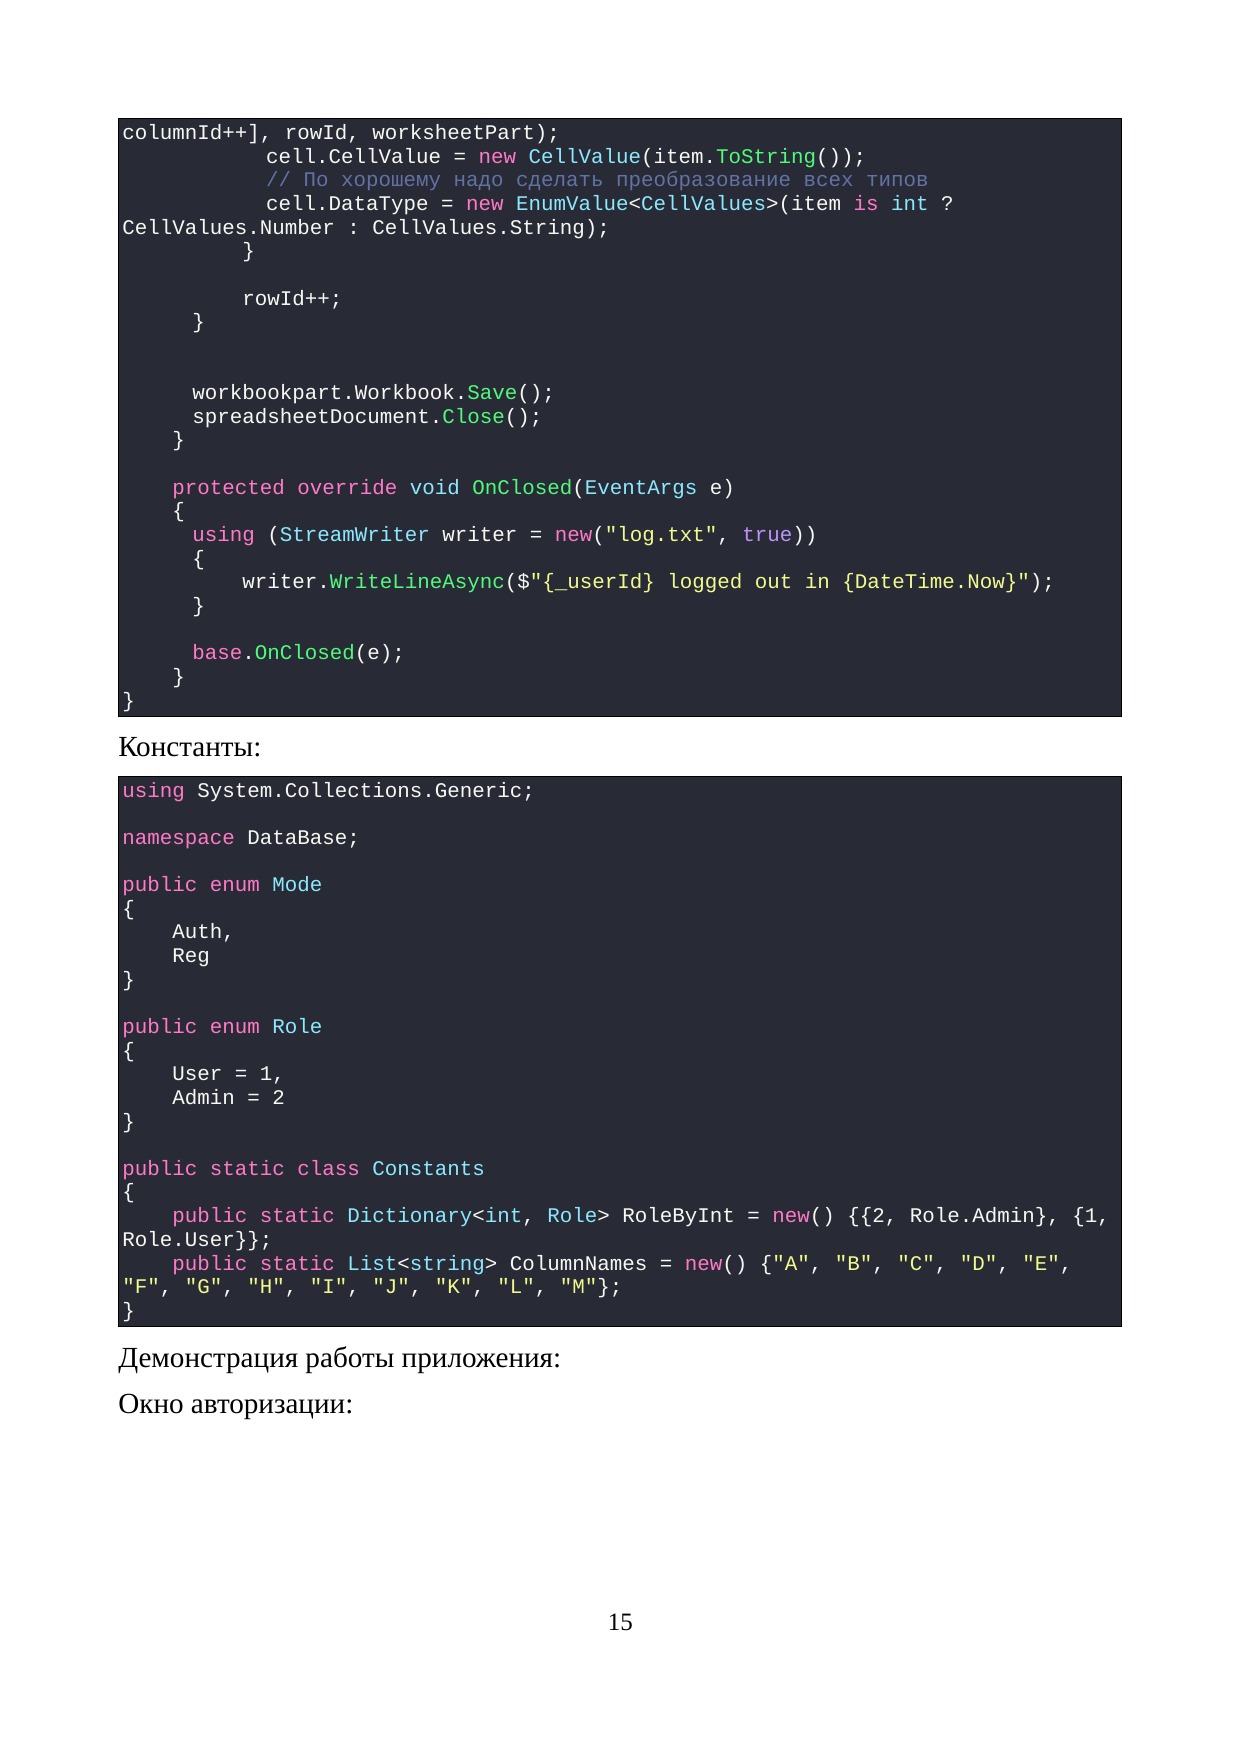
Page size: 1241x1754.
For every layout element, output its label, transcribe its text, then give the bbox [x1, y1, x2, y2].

text cell.DataType = new EnumValue<CellValues>(item is int ? CellValues.Number : CellValues.String); [119, 189, 1121, 236]
text Reg [119, 941, 1121, 965]
text base.OnClosed(e); [119, 638, 1121, 662]
text public static List<string> ColumnNames = new() {"A", "B", "C", "D", "E", "F", "G", "H", "I", "J", "K", "L", "M"}; [119, 1248, 1121, 1296]
text Auth, [119, 917, 1121, 941]
text { [119, 544, 1121, 567]
text using System.Collections.Generic; [119, 777, 1121, 799]
text protected override void OnClosed(EventArgs e) [119, 473, 1121, 496]
text } [119, 426, 1121, 449]
text namespace DataBase; [119, 823, 1121, 847]
text using (StreamWriter writer = new("log.txt", true)) [119, 520, 1121, 544]
text public enum Role [119, 1012, 1121, 1036]
text } [119, 1107, 1121, 1130]
text } [119, 662, 1121, 686]
text columnId++], rowId, worksheetPart); [119, 119, 1121, 142]
text public enum Mode [119, 870, 1121, 894]
text } [119, 686, 1121, 716]
text Демонстрация работы приложения: [118, 1340, 1122, 1373]
text writer.WriteLineAsync($"{_userId} logged out in {DateTime.Now}"); [119, 567, 1121, 591]
text workbookpart.Workbook.Save(); [119, 378, 1121, 402]
text { [119, 496, 1121, 520]
text { [119, 1036, 1121, 1059]
text Admin = 2 [119, 1083, 1121, 1107]
text Окно авторизации: [118, 1386, 1122, 1419]
text { [119, 894, 1121, 917]
text spreadsheetDocument.Close(); [119, 402, 1121, 426]
text } [119, 307, 1121, 331]
text } [119, 1296, 1121, 1326]
text } [119, 236, 1121, 260]
text Константы: [118, 729, 1122, 763]
text rowId++; [119, 284, 1121, 307]
text // По хорошему надо сделать преобразование всех типов [119, 165, 1121, 189]
text { [119, 1178, 1121, 1201]
text User = 1, [119, 1059, 1121, 1083]
text } [119, 591, 1121, 615]
text public static Dictionary<int, Role> RoleByInt = new() {{2, Role.Admin}, {1, Role.User}}; [119, 1201, 1121, 1248]
text } [119, 965, 1121, 988]
text public static class Constants [119, 1154, 1121, 1178]
text cell.CellValue = new CellValue(item.ToString()); [119, 142, 1121, 165]
